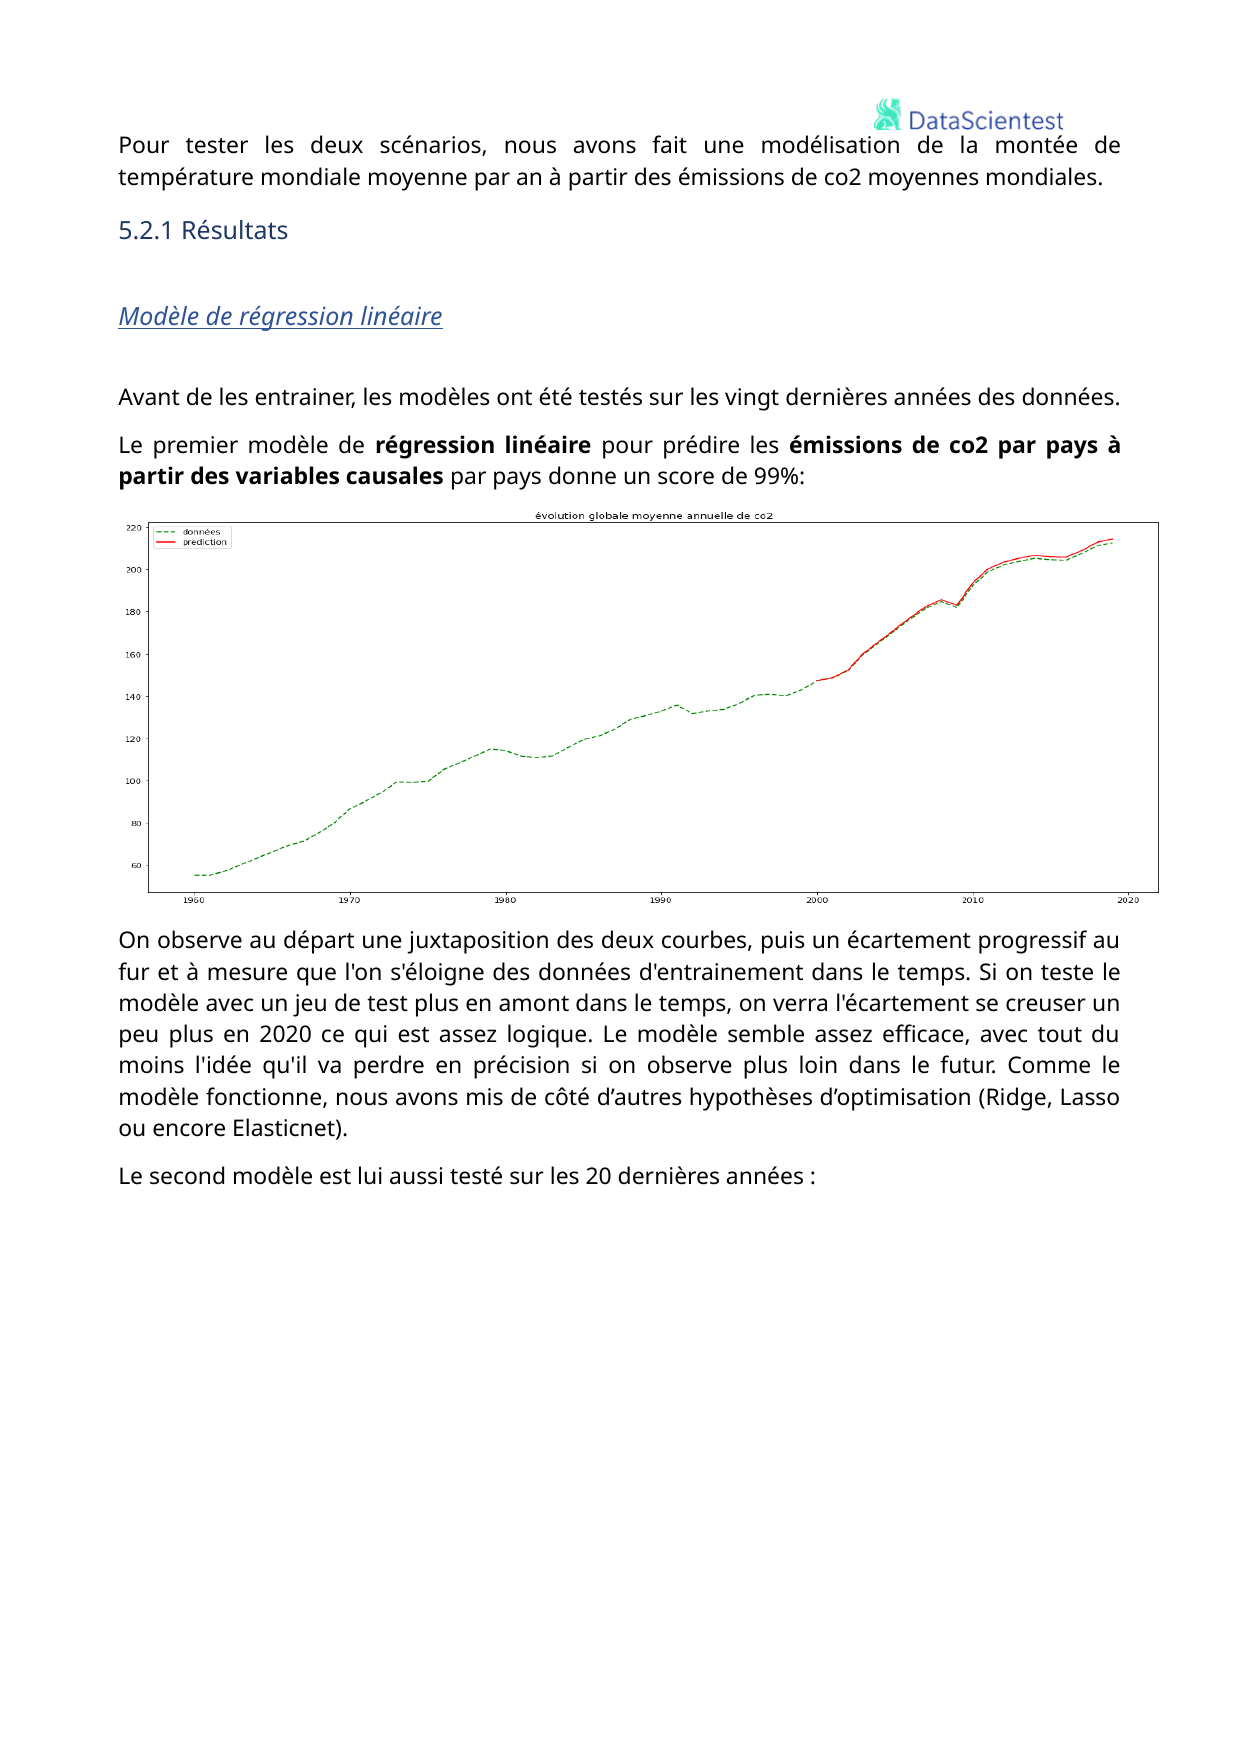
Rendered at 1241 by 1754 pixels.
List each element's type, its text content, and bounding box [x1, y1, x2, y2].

text Le premier modèle de régression linéaire pour prédire les émissions de co2 par pays à partir des variables causales par pays donne un score de 99%: [118, 429, 1122, 491]
text On observe au départ une juxtaposition des deux courbes, puis un écartement progressif au fur et à mesure que l'on s'éloigne des données d'entrainement dans le temps. Si on teste le modèle avec un jeu de test plus en amont dans le temps, on verra l'écartement se creuser un peu plus en 2020 ce qui est assez logique. Le modèle semble assez efficace, avec tout du moins l'idée qu'il va perdre en précision si on observe plus loin dans le futur. Comme le modèle fonctionne, nous avons mis de côté d’autres hypothèses d’optimisation (Ridge, Lasso ou encore Elasticnet). [118, 924, 1122, 1143]
subtitle 5.2.1 Résultats [118, 213, 1122, 247]
subtitle Modèle de régression linéaire [118, 299, 1122, 333]
text Avant de les entrainer, les modèles ont été testés sur les vingt dernières années des données. [118, 381, 1122, 412]
text Le second modèle est lui aussi testé sur les 20 dernières années : [118, 1160, 1122, 1191]
text Pour tester les deux scénarios, nous avons fait une modélisation de la montée de température mondiale moyenne par an à partir des émissions de co2 moyennes mondiales. [118, 129, 1122, 192]
